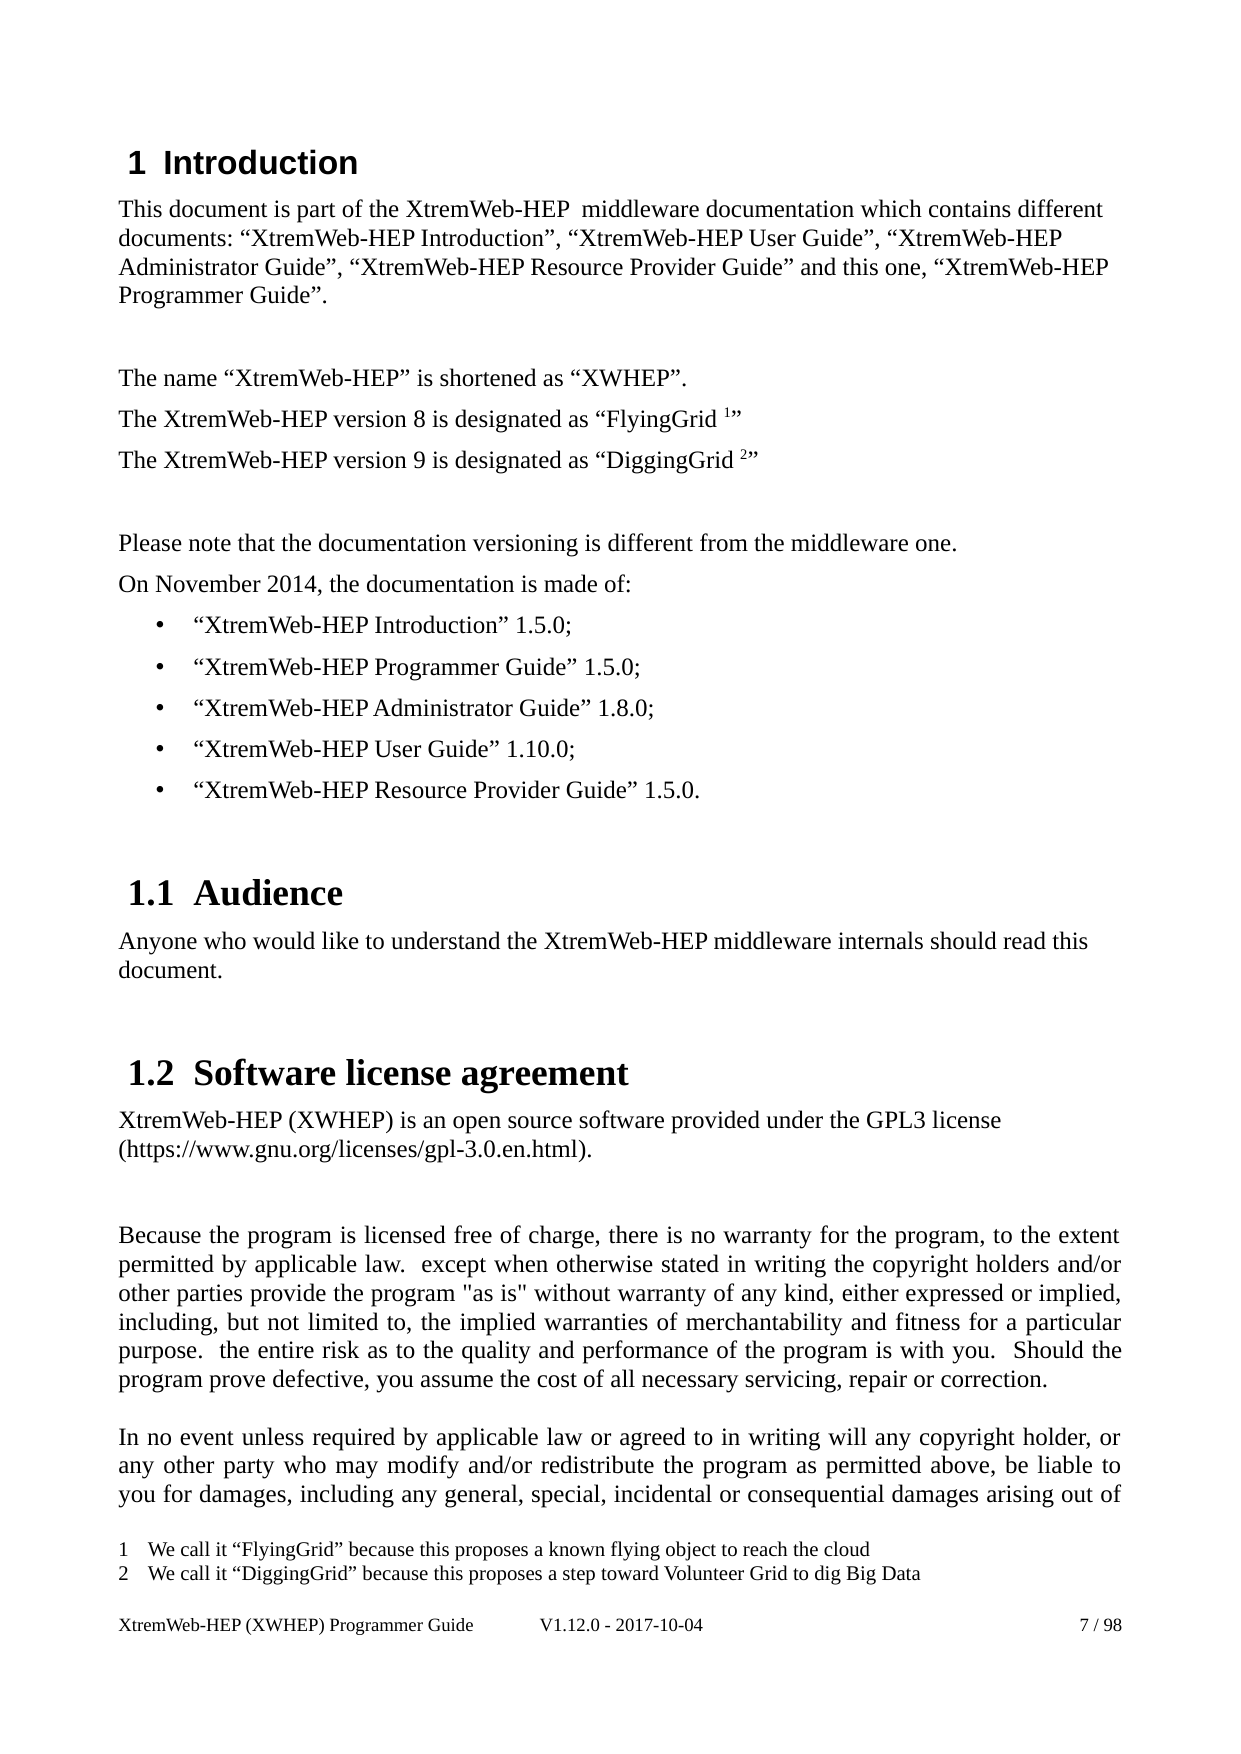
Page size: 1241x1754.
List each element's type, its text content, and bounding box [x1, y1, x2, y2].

list “XtremWeb-HEP Resource Provider Guide” 1.5.0. [156, 776, 1122, 804]
text We call it “DiggingGrid” because this proposes a step toward Volunteer Grid to dig Big Data [118, 1561, 1122, 1585]
list “XtremWeb-HEP Programmer Guide” 1.5.0; [156, 652, 1122, 681]
subtitle Introduction [118, 143, 1122, 182]
text XtremWeb-HEP (XWHEP) is an open source software provided under the GPL3 license (https://www.gnu.org/licenses/gpl-3.0.en.html). [118, 1106, 1122, 1163]
text Please note that the documentation versioning is different from the middleware one. [118, 528, 1122, 557]
text On November 2014, the documentation is made of: [118, 569, 1122, 598]
text We call it “FlyingGrid” because this proposes a known flying object to reach the cloud [118, 1537, 1122, 1561]
text IN NO EVENT UNLESS REQUIRED BY APPLICABLE LAW OR AGREED TO IN WRITING WILL ANY COPYRIGHT HOLDER, OR ANY OTHER PARTY WHO MAY MODIFY AND/OR REDISTRIBUTE THE PROGRAM AS PERMITTED ABOVE, BE LIABLE TO YOU FOR DAMAGES, INCLUDING ANY GENERAL, SPECIAL, INCIDENTAL OR CONSEQUENTIAL DAMAGES ARISING OUT OF [118, 1422, 1122, 1508]
text BECAUSE THE PROGRAM IS LICENSED FREE OF CHARGE, THERE IS NO WARRANTY FOR THE PROGRAM, TO THE EXTENT PERMITTED BY APPLICABLE LAW. EXCEPT WHEN OTHERWISE STATED IN WRITING THE COPYRIGHT HOLDERS AND/OR OTHER PARTIES PROVIDE THE PROGRAM "AS IS" WITHOUT WARRANTY OF ANY KIND, EITHER EXPRESSED OR IMPLIED, INCLUDING, BUT NOT LIMITED TO, THE IMPLIED WARRANTIES OF MERCHANTABILITY AND FITNESS FOR A PARTICULAR PURPOSE. THE ENTIRE RISK AS TO THE QUALITY AND PERFORMANCE OF THE PROGRAM IS WITH YOU. SHOULD THE PROGRAM PROVE DEFECTIVE, YOU ASSUME THE COST OF ALL NECESSARY SERVICING, REPAIR OR CORRECTION. [118, 1221, 1122, 1393]
subtitle Software license agreement [118, 1050, 1122, 1093]
list “XtremWeb-HEP User Guide” 1.10.0; [156, 734, 1122, 763]
text This document is part of the XtremWeb-HEP middleware documentation which contains different documents: “XtremWeb-HEP Introduction”, “XtremWeb-HEP User Guide”, “XtremWeb-HEP Administrator Guide”, “XtremWeb-HEP Resource Provider Guide” and this one, “XtremWeb-HEP Programmer Guide”. [118, 194, 1122, 309]
subtitle Audience [118, 871, 1122, 914]
text The XtremWeb-HEP version 8 is designated as “FlyingGrid ” [118, 404, 1122, 433]
list “XtremWeb-HEP Administrator Guide” 1.8.0; [156, 693, 1122, 722]
list “XtremWeb-HEP Introduction” 1.5.0; [156, 611, 1122, 639]
text The name “XtremWeb-HEP” is shortened as “XWHEP”. [118, 363, 1122, 392]
text The XtremWeb-HEP version 9 is designated as “DiggingGrid ” [118, 446, 1122, 474]
text Anyone who would like to understand the XtremWeb-HEP middleware internals should read this document. [118, 926, 1122, 984]
